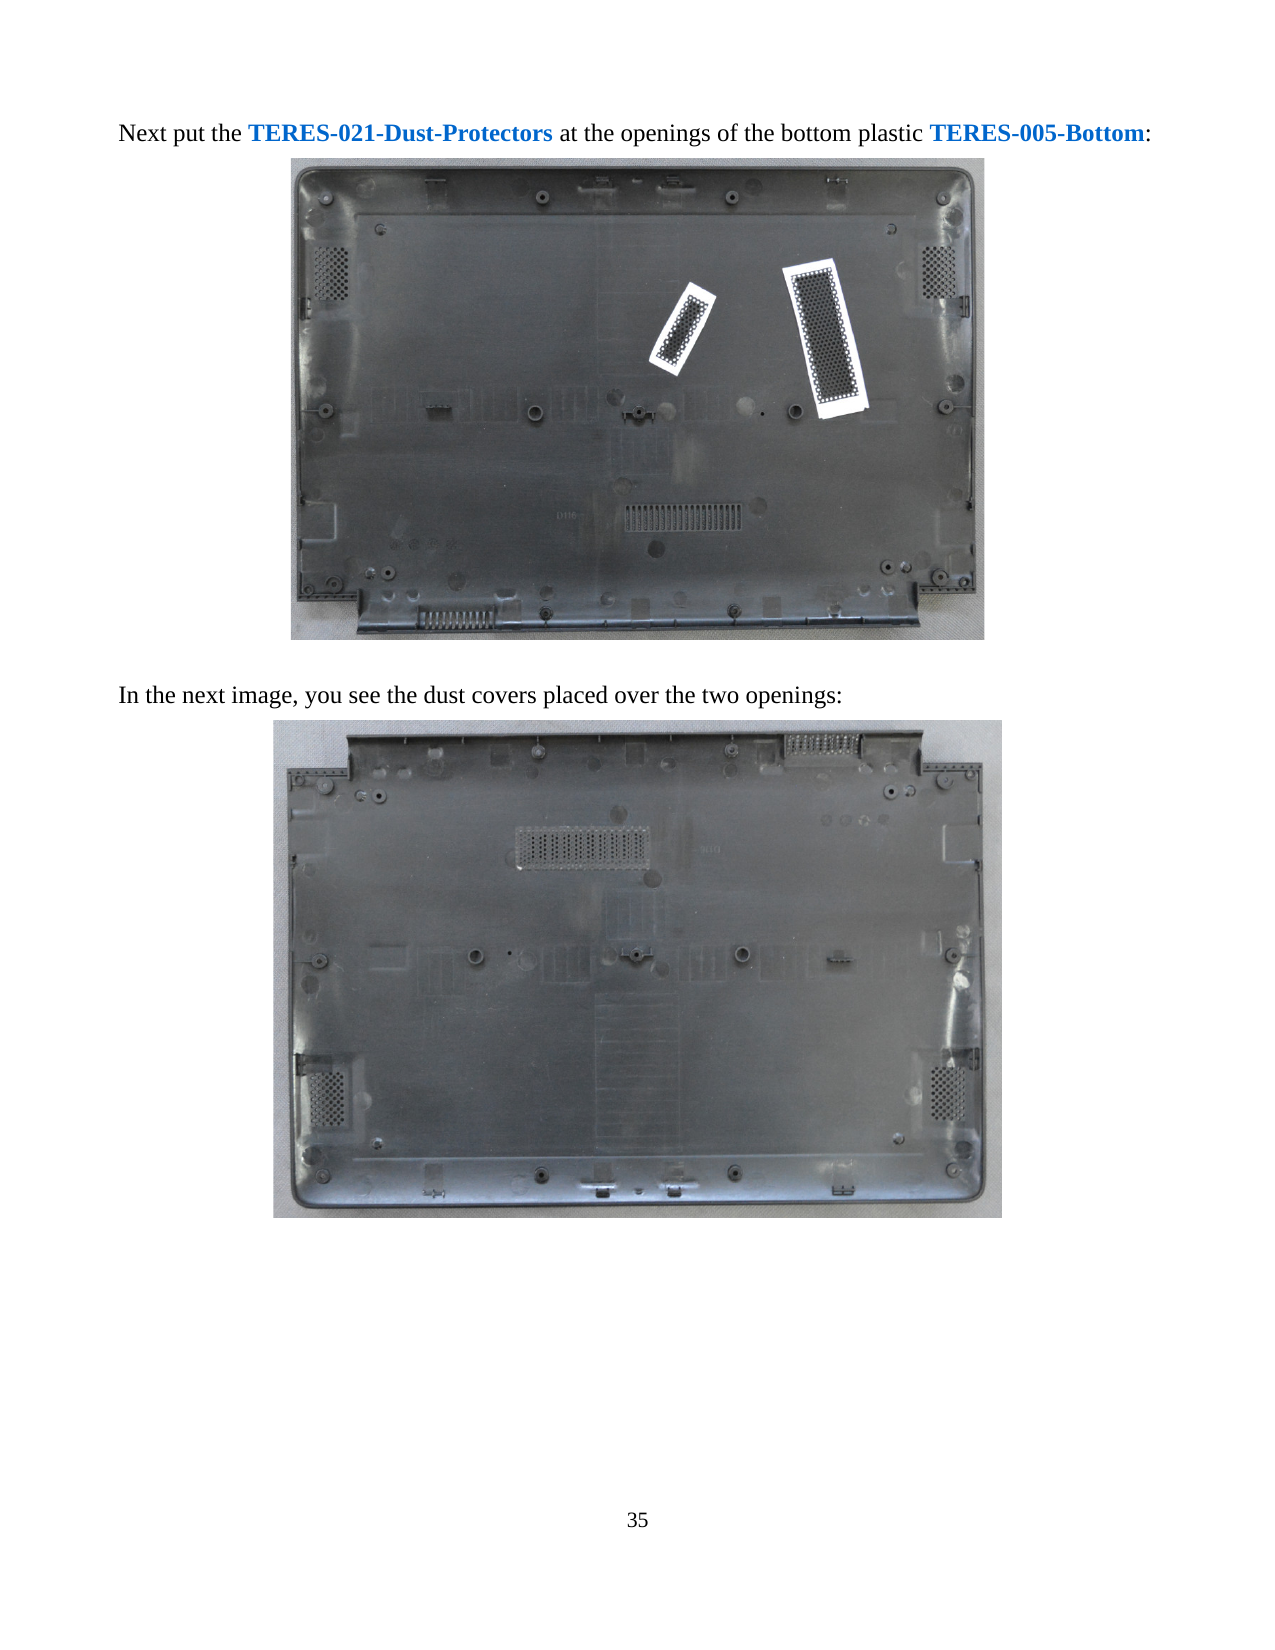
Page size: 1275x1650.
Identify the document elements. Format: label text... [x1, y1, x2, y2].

text In the next image, you see the dust covers placed over the two openings: [118, 680, 1157, 709]
text Next put the TERES-021-Dust-Protectors at the openings of the bottom plastic TERES-005-Bottom: [118, 118, 1157, 147]
picture [290, 158, 985, 640]
picture [273, 720, 1002, 1218]
